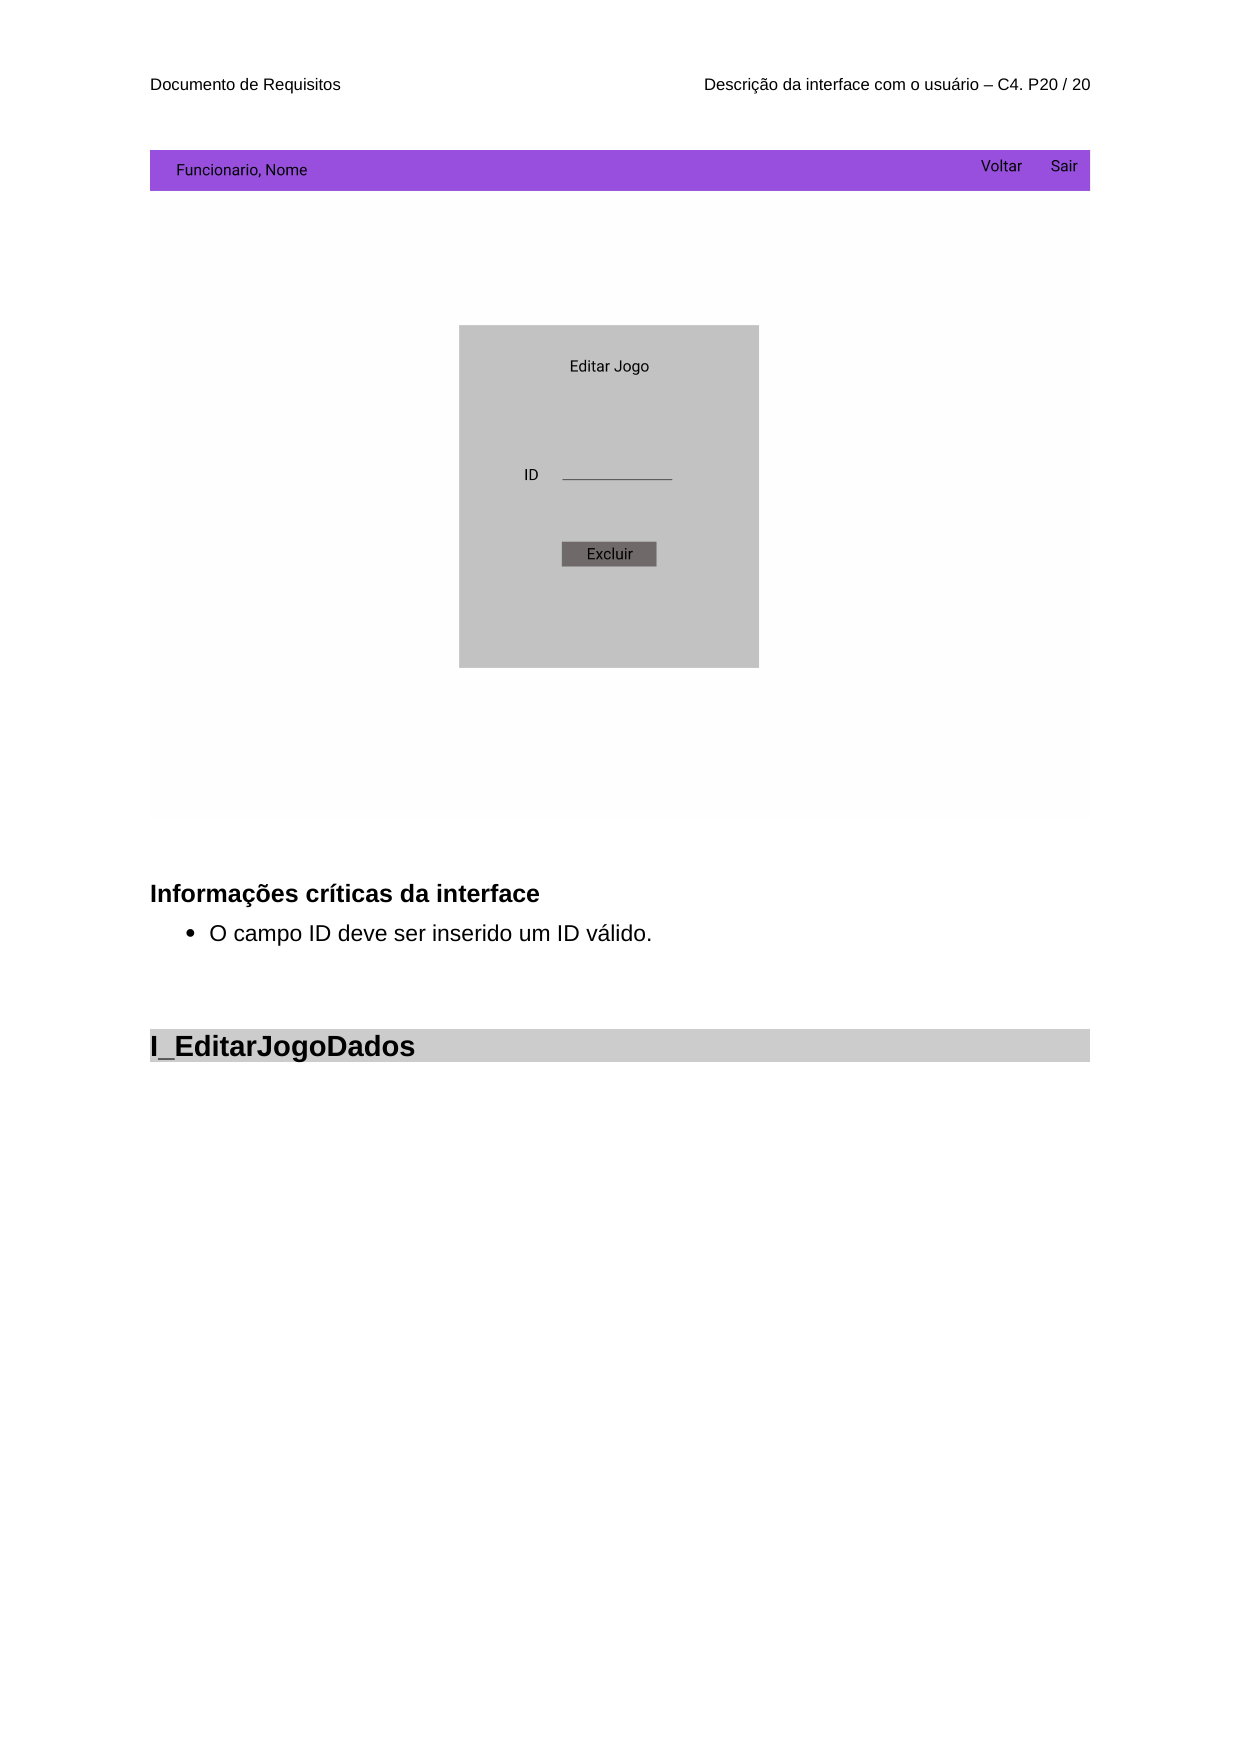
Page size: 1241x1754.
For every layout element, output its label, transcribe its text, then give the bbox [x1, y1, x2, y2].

subtitle Informações críticas da interface [150, 878, 1090, 907]
list O campo ID deve ser inserido um ID válido. [186, 920, 1090, 946]
picture [150, 150, 1091, 819]
subtitle I_EditarJogoDados [150, 1029, 1090, 1062]
